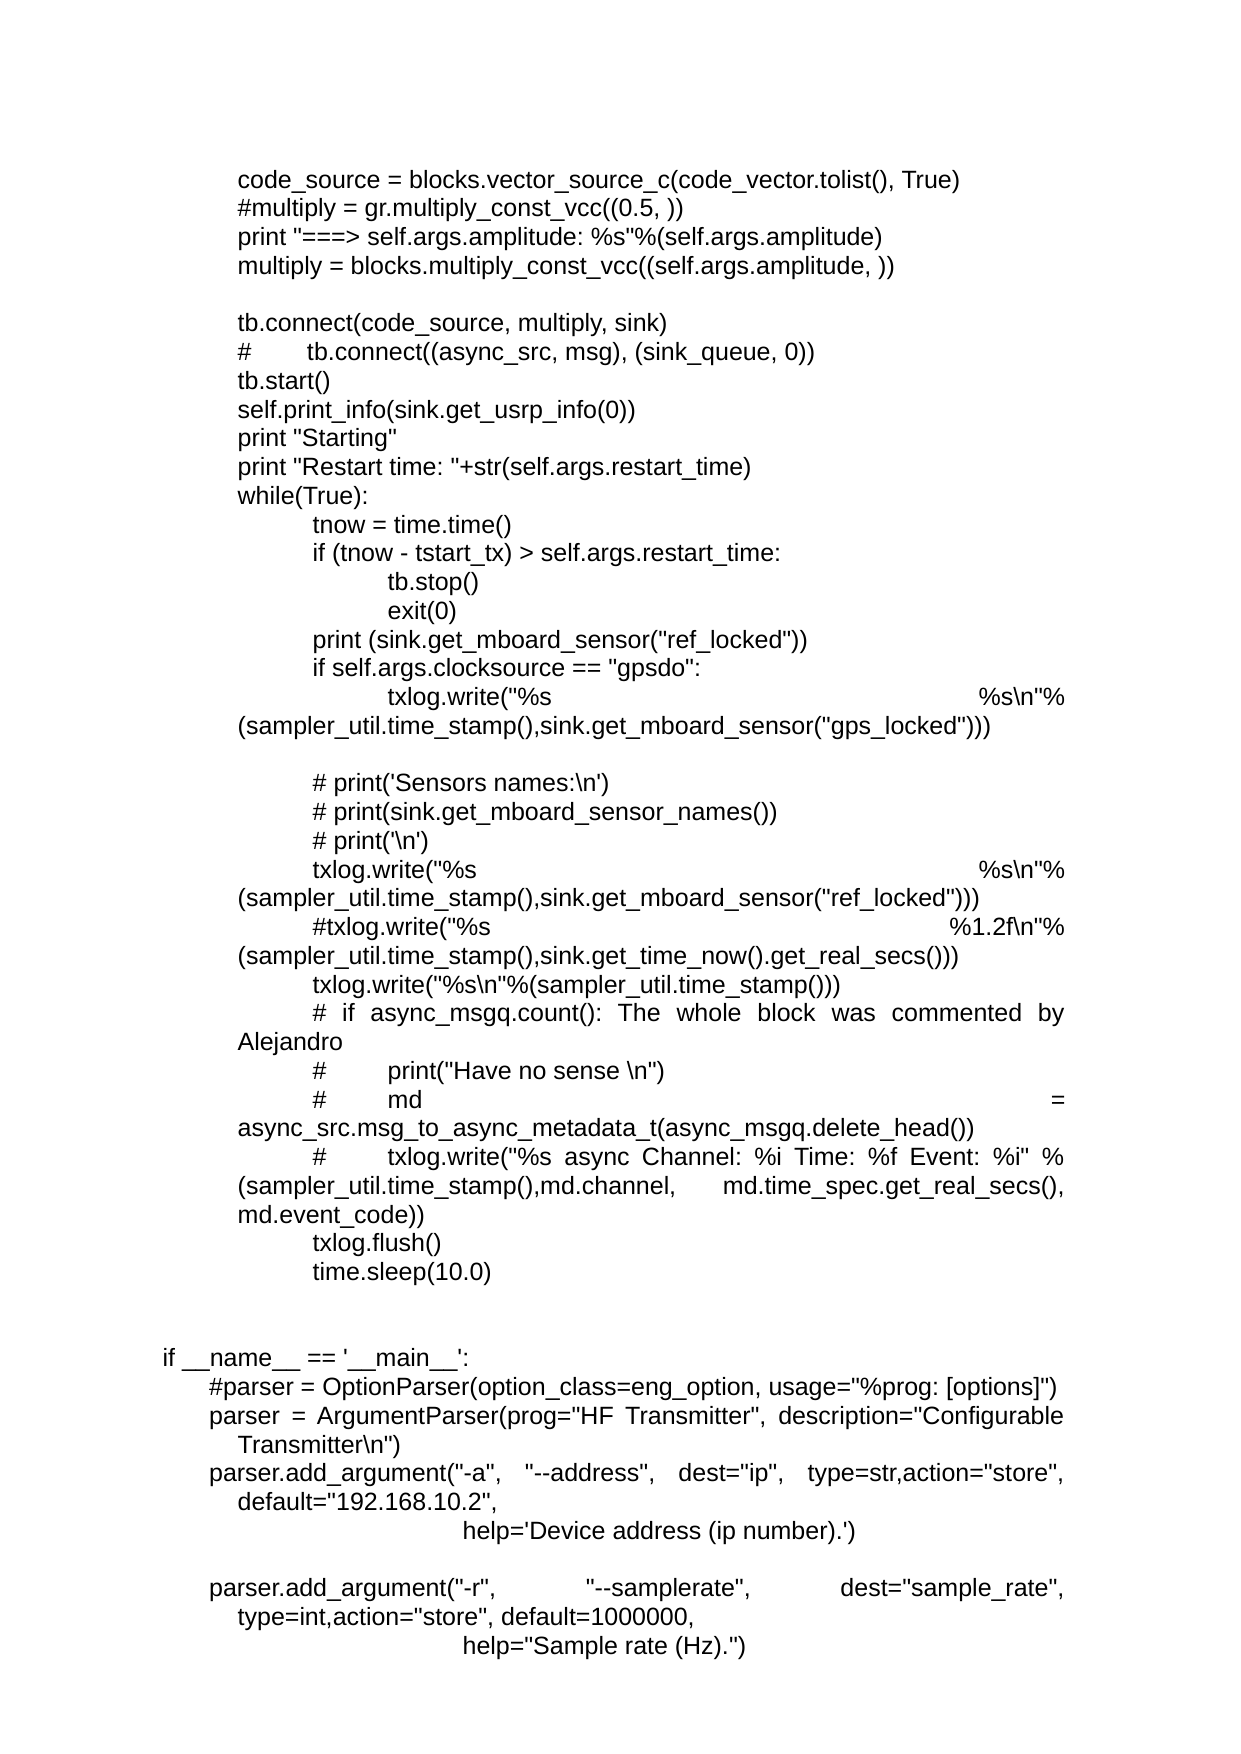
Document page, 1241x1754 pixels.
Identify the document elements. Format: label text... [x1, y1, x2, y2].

text tb.stop() [162, 567, 1065, 596]
text tb.connect(code_source, multiply, sink) [162, 308, 1065, 337]
text help="Sample rate (Hz).") [162, 1631, 1065, 1659]
text tb.start() [162, 366, 1065, 394]
text if __name__ == '__main__': [162, 1343, 1065, 1372]
text print "Restart time: "+str(self.args.restart_time) [162, 452, 1065, 481]
text while(True): [162, 481, 1065, 509]
text code_source = blocks.vector_source_c(code_vector.tolist(), True) [162, 164, 1065, 193]
text print "Starting" [162, 423, 1065, 452]
text txlog.flush() [162, 1228, 1065, 1257]
text #parser = OptionParser(option_class=eng_option, usage="%prog: [options]") [162, 1372, 1065, 1401]
text #txlog.write("%s %1.2f\n"%(sampler_util.time_stamp(),sink.get_time_now().get_real_secs())) [162, 912, 1065, 969]
text # print('\n') [162, 826, 1065, 854]
text print "===> self.args.amplitude: %s"%(self.args.amplitude) [162, 222, 1065, 251]
text multiply = blocks.multiply_const_vcc((self.args.amplitude, )) [162, 251, 1065, 279]
text # print('Sensors names:\n') [162, 768, 1065, 797]
text parser.add_argument("-r", "--samplerate", dest="sample_rate", type=int,action="store", default=1000000, [162, 1573, 1065, 1631]
text txlog.write("%s %s\n"%(sampler_util.time_stamp(),sink.get_mboard_sensor("gps_locked"))) [162, 682, 1065, 739]
text if (tnow - tstart_tx) > self.args.restart_time: [162, 538, 1065, 567]
text # print("Have no sense \n") [162, 1056, 1065, 1084]
text #multiply = gr.multiply_const_vcc((0.5, )) [162, 193, 1065, 222]
text tnow = time.time() [162, 509, 1065, 538]
text txlog.write("%s %s\n"%(sampler_util.time_stamp(),sink.get_mboard_sensor("ref_locked"))) [162, 854, 1065, 912]
text if self.args.clocksource == "gpsdo": [162, 653, 1065, 682]
text # if async_msgq.count(): The whole block was commented by Alejandro [162, 998, 1065, 1056]
text print (sink.get_mboard_sensor("ref_locked")) [162, 624, 1065, 653]
text # print(sink.get_mboard_sensor_names()) [162, 797, 1065, 826]
text # md = async_src.msg_to_async_metadata_t(async_msgq.delete_head()) [162, 1084, 1065, 1142]
text parser = ArgumentParser(prog="HF Transmitter", description="Configurable Transmitter\n") [162, 1401, 1065, 1458]
text parser.add_argument("-a", "--address", dest="ip", type=str,action="store", default="192.168.10.2", [162, 1458, 1065, 1516]
text time.sleep(10.0) [162, 1257, 1065, 1286]
text txlog.write("%s\n"%(sampler_util.time_stamp())) [162, 969, 1065, 998]
text # tb.connect((async_src, msg), (sink_queue, 0)) [162, 337, 1065, 366]
text exit(0) [162, 596, 1065, 624]
text # txlog.write("%s async Channel: %i Time: %f Event: %i" % (sampler_util.time_stamp(),md.channel, md.time_spec.get_real_secs(), md.event_code)) [162, 1142, 1065, 1228]
text self.print_info(sink.get_usrp_info(0)) [162, 394, 1065, 423]
text help='Device address (ip number).') [162, 1516, 1065, 1544]
